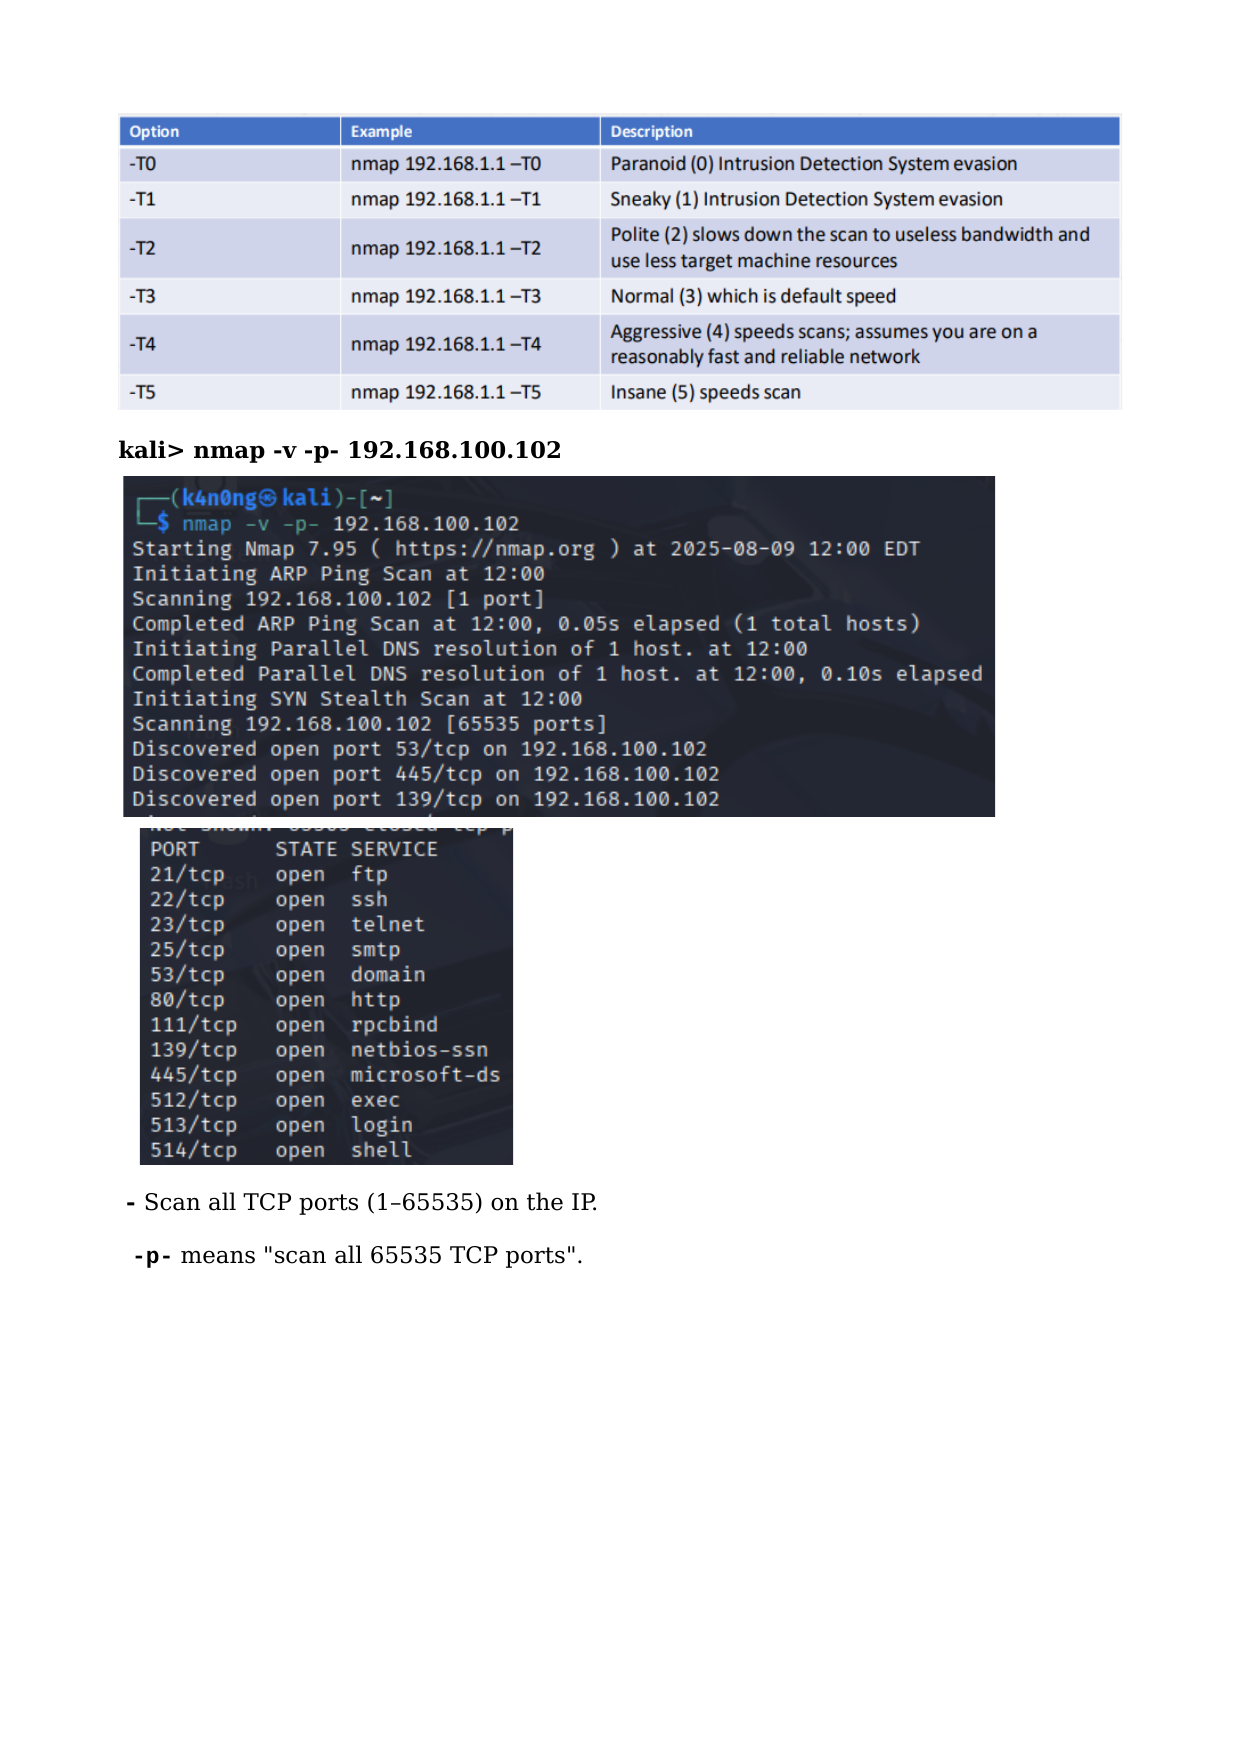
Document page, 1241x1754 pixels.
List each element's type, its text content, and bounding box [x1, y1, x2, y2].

picture [118, 113, 1123, 410]
text - Scan all TCP ports (1–65535) on the IP. [118, 1189, 1122, 1216]
picture [139, 828, 514, 1165]
text -p- means "scan all 65535 TCP ports". [118, 1243, 1122, 1271]
text kali> nmap -v -p- 192.168.100.102 [118, 437, 1122, 463]
picture [123, 476, 995, 817]
